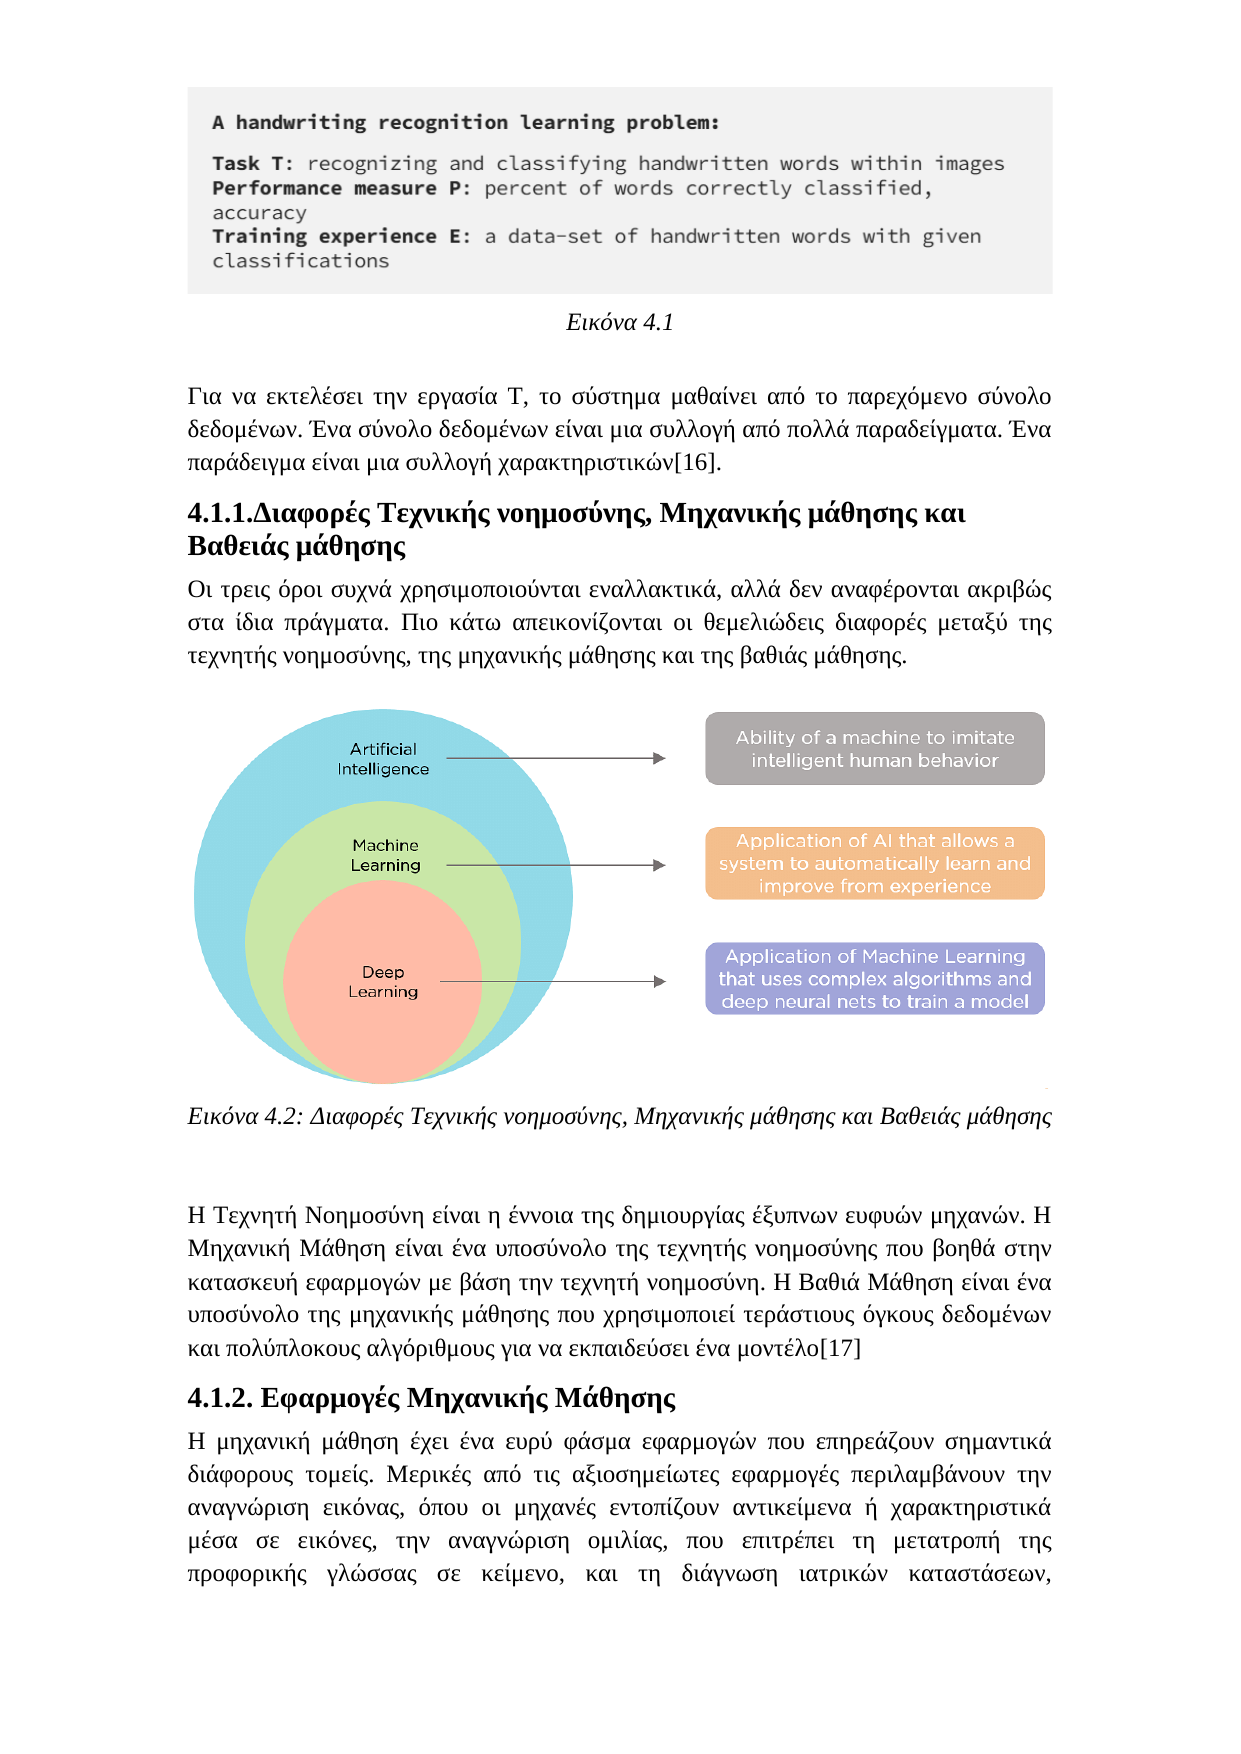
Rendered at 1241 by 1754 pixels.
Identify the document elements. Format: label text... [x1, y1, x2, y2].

subtitle 4.1.1.Διαφορές Τεχνικής νοημοσύνης, Μηχανικής μάθησης και Βαθειάς μάθησης [187, 495, 1053, 562]
text Οι τρεις όροι συχνά χρησιμοποιούνται εναλλακτικά, αλλά δεν αναφέρονται ακριβώς στα ίδια πράγματα. Πιο κάτω απεικονίζονται οι θεμελιώδεις διαφορές μεταξύ της τεχνητής νοημοσύνης, της μηχανικής μάθησης και της βαθιάς μάθησης. [187, 574, 1053, 669]
picture [187, 87, 1053, 294]
text Εικόνα 4.2: Διαφορές Τεχνικής νοημοσύνης, Μηχανικής μάθησης και Βαθειάς μάθησης [187, 1089, 1053, 1130]
text Η μηχανική μάθηση έχει ένα ευρύ φάσμα εφαρμογών που επηρεάζουν σημαντικά διάφορους τομείς. Μερικές από τις αξιοσημείωτες εφαρμογές περιλαμβάνουν την αναγνώριση εικόνας, όπου οι μηχανές εντοπίζουν αντικείμενα ή χαρακτηριστικά μέσα σε εικόνες, την αναγνώριση ομιλίας, που επιτρέπει τη μετατροπή της προφορικής γλώσσας σε κείμενο, και τη διάγνωση ιατρικών καταστάσεων, [187, 1426, 1053, 1587]
text Για να εκτελέσει την εργασία Τ, το σύστημα μαθαίνει από το παρεχόμενο σύνολο δεδομένων. Ένα σύνολο δεδομένων είναι μια συλλογή από πολλά παραδείγματα. Ένα παράδειγμα είναι μια συλλογή χαρακτηριστικών[16]. [187, 381, 1053, 476]
picture [187, 700, 1053, 1089]
subtitle 4.1.2. Εφαρμογές Μηχανικής Μάθησης [187, 1380, 1053, 1414]
text Η Τεχνητή Νοημοσύνη είναι η έννοια της δημιουργίας έξυπνων ευφυών μηχανών. Η Μηχανική Μάθηση είναι ένα υποσύνολο της τεχνητής νοημοσύνης που βοηθά στην κατασκευή εφαρμογών με βάση την τεχνητή νοημοσύνη. Η Βαθιά Μάθηση είναι ένα υποσύνολο της μηχανικής μάθησης που χρησιμοποιεί τεράστιους όγκους δεδομένων και πολύπλοκους αλγόριθμους για να εκπαιδεύσει ένα μοντέλο[17] [187, 1201, 1053, 1361]
text Εικόνα 4.1 [187, 294, 1053, 335]
